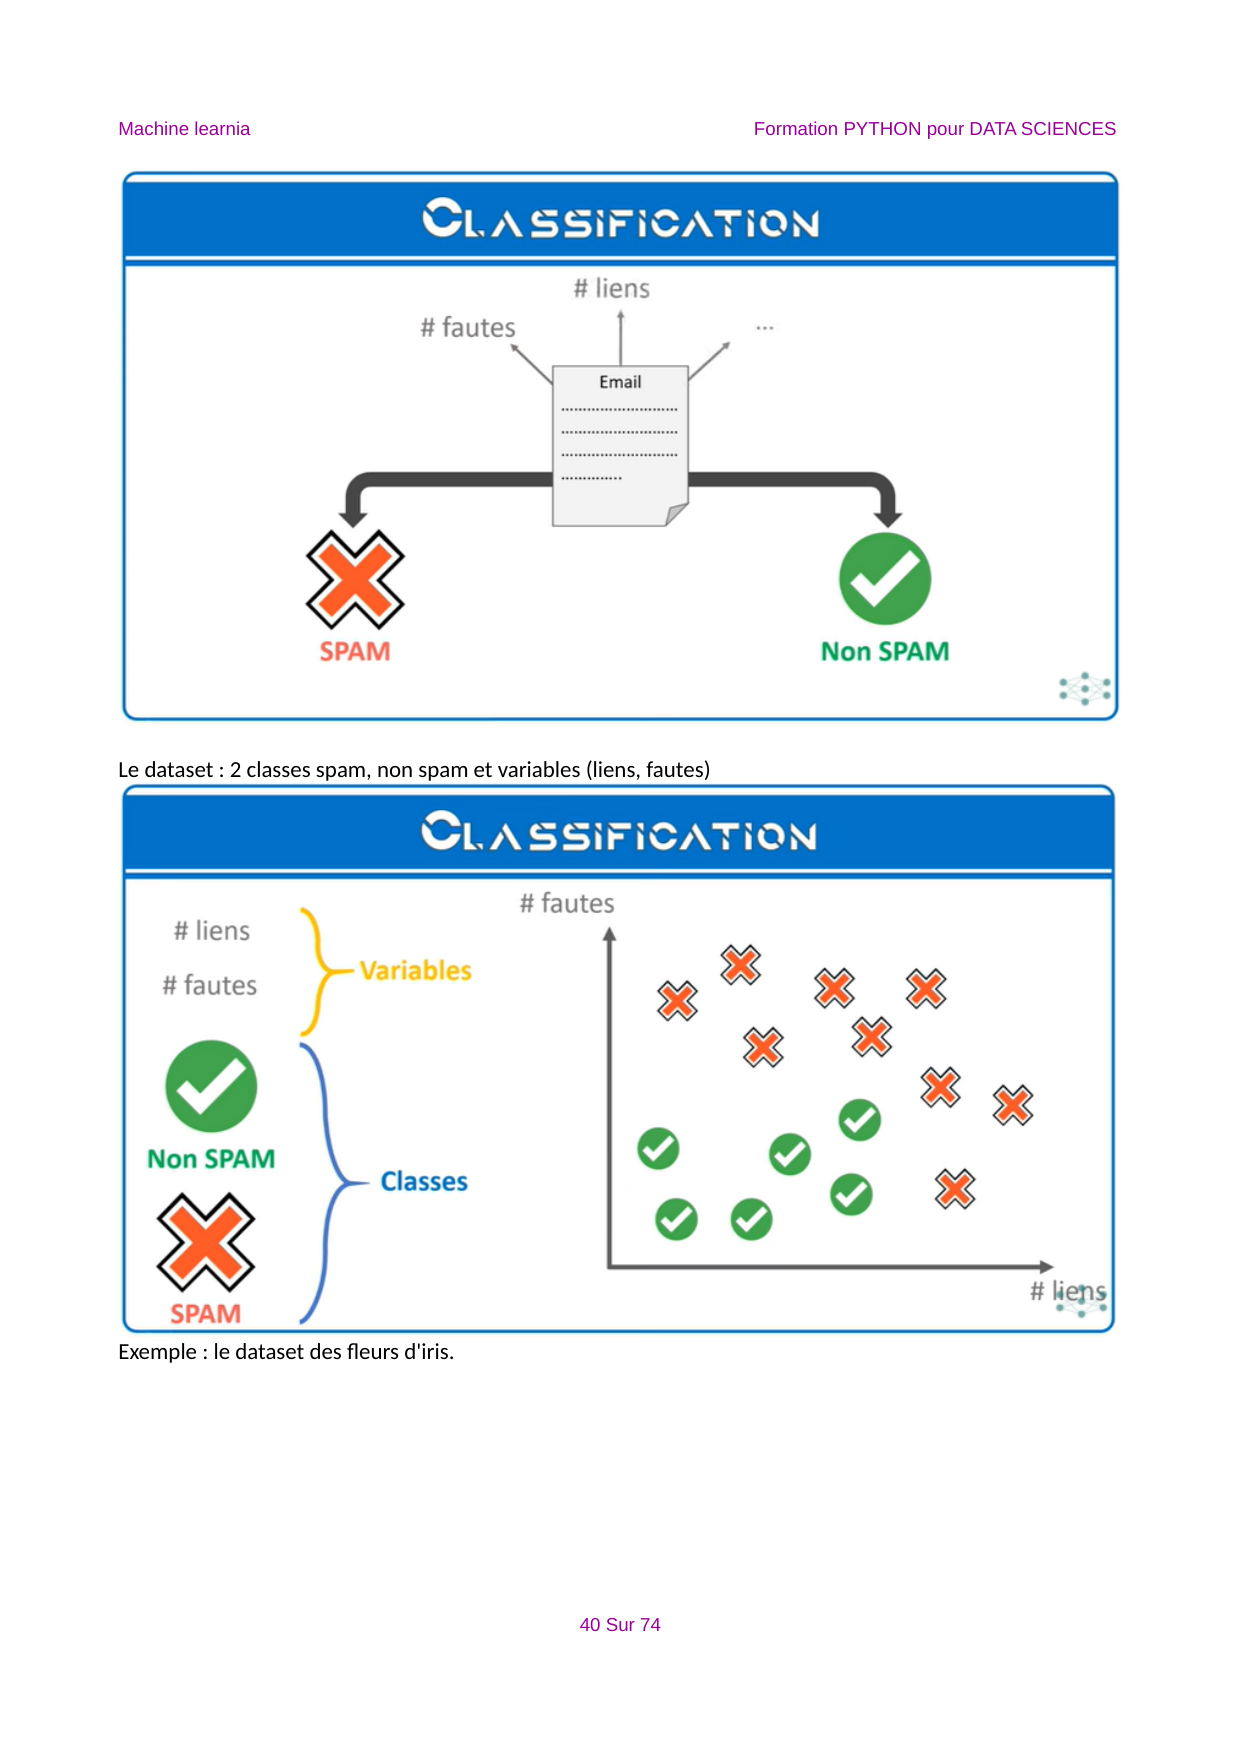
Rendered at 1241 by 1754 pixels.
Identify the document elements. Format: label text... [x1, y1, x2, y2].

text Le dataset : 2 classes spam, non spam et variables (liens, fautes) [118, 755, 1122, 782]
picture [118, 169, 1122, 727]
picture [118, 782, 1122, 1338]
text Exemple : le dataset des fleurs d'iris. [118, 1338, 1122, 1365]
